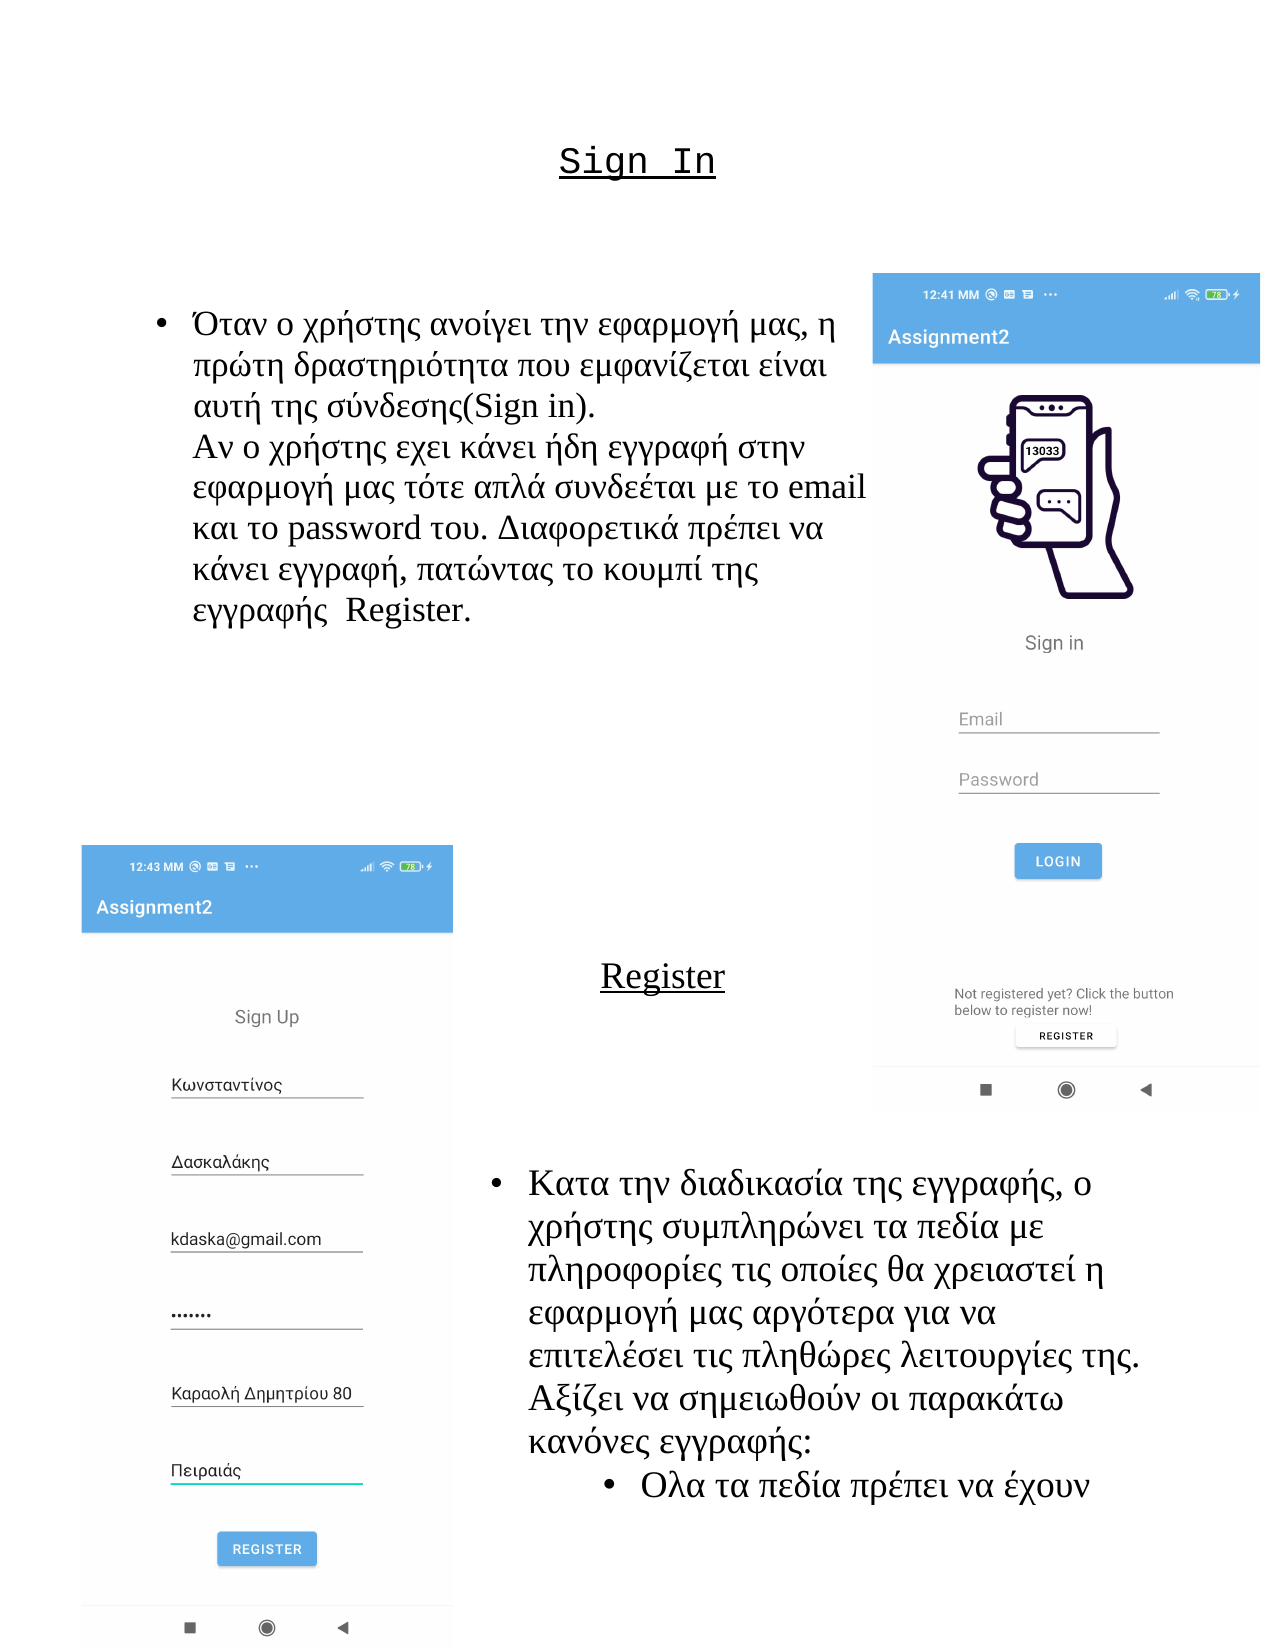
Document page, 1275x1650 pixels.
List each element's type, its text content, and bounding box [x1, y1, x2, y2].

text Sign In [118, 142, 1157, 184]
list Ολα τα πεδία πρέπει να έχουν [453, 1462, 1157, 1505]
picture [81, 845, 453, 1650]
text Register [453, 954, 872, 997]
text Αν ο χρήστης εχει κάνει ήδη εγγραφή στην εφαρμογή μας τότε απλά συνδεέται με το email και το password του. Διαφορετικά πρέπει να κάνει εγγραφή, πατώντας το κουμπί της εγγραφής Register. [118, 425, 872, 629]
list Όταν ο χρήστης ανοίγει την εφαρμογή μας, η πρώτη δραστηριότητα που εμφανίζεται είναι αυτή της σύνδεσης(Sign in). [156, 302, 872, 425]
list Κατα την διαδικασία της εγγραφής, ο χρήστης συμπληρώνει τα πεδία με πληροφορίες τις οποίες θα χρειαστεί η εφαρμογή μας αργότερα για να επιτελέσει τις πληθώρες λειτουργίες της. Αξίζει να σημειωθούν οι παρακάτω κανόνες εγγραφής: [453, 1160, 1157, 1462]
picture [872, 273, 1260, 1113]
